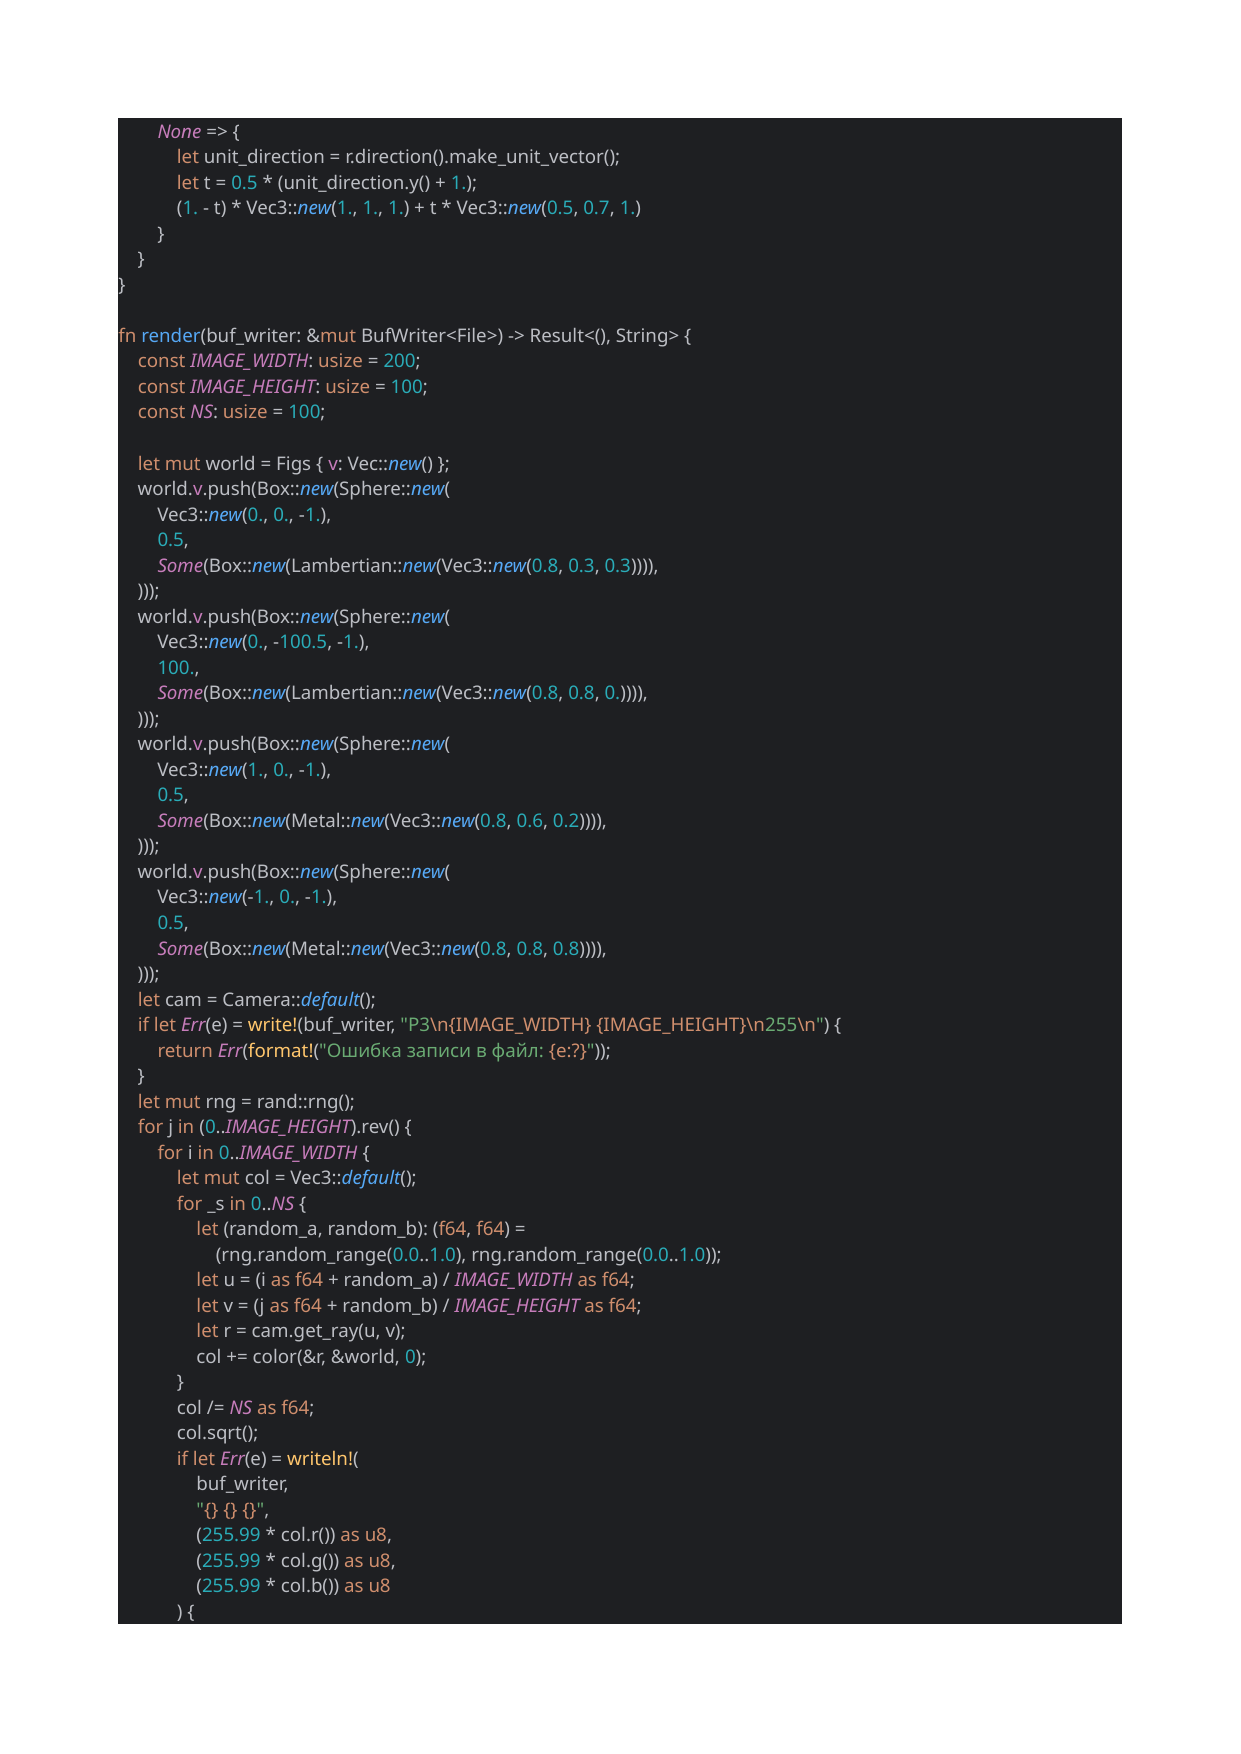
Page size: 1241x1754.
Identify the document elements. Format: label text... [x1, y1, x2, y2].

text None => { let unit_direction = r.direction().make_unit_vector(); let t = 0.5 * (unit_direction.y() + 1.); (1. - t) * Vec3::new(1., 1., 1.) + t * Vec3::new(0.5, 0.7, 1.) } } } fn render(buf_writer: &mut BufWriter<File>) -> Result<(), String> { const IMAGE_WIDTH: usize = 200; const IMAGE_HEIGHT: usize = 100; const NS: usize = 100; let mut world = Figs { v: Vec::new() }; world.v.push(Box::new(Sphere::new( Vec3::new(0., 0., -1.), 0.5, Some(Box::new(Lambertian::new(Vec3::new(0.8, 0.3, 0.3)))), ))); world.v.push(Box::new(Sphere::new( Vec3::new(0., -100.5, -1.), 100., Some(Box::new(Lambertian::new(Vec3::new(0.8, 0.8, 0.)))), ))); world.v.push(Box::new(Sphere::new( Vec3::new(1., 0., -1.), 0.5, Some(Box::new(Metal::new(Vec3::new(0.8, 0.6, 0.2)))), ))); world.v.push(Box::new(Sphere::new( Vec3::new(-1., 0., -1.), 0.5, Some(Box::new(Metal::new(Vec3::new(0.8, 0.8, 0.8)))), ))); let cam = Camera::default(); if let Err(e) = write!(buf_writer, "P3\n{IMAGE_WIDTH} {IMAGE_HEIGHT}\n255\n") { return Err(format!("Ошибка записи в файл: {e:?}")); } let mut rng = rand::rng(); for j in (0..IMAGE_HEIGHT).rev() { for i in 0..IMAGE_WIDTH { let mut col = Vec3::default(); for _s in 0..NS { let (random_a, random_b): (f64, f64) = (rng.random_range(0.0..1.0), rng.random_range(0.0..1.0)); let u = (i as f64 + random_a) / IMAGE_WIDTH as f64; let v = (j as f64 + random_b) / IMAGE_HEIGHT as f64; let r = cam.get_ray(u, v); col += color(&r, &world, 0); } col /= NS as f64; col.sqrt(); if let Err(e) = writeln!( buf_writer, "{} {} {}", (255.99 * col.r()) as u8, (255.99 * col.g()) as u8, (255.99 * col.b()) as u8 ) { [118, 118, 1122, 1624]
